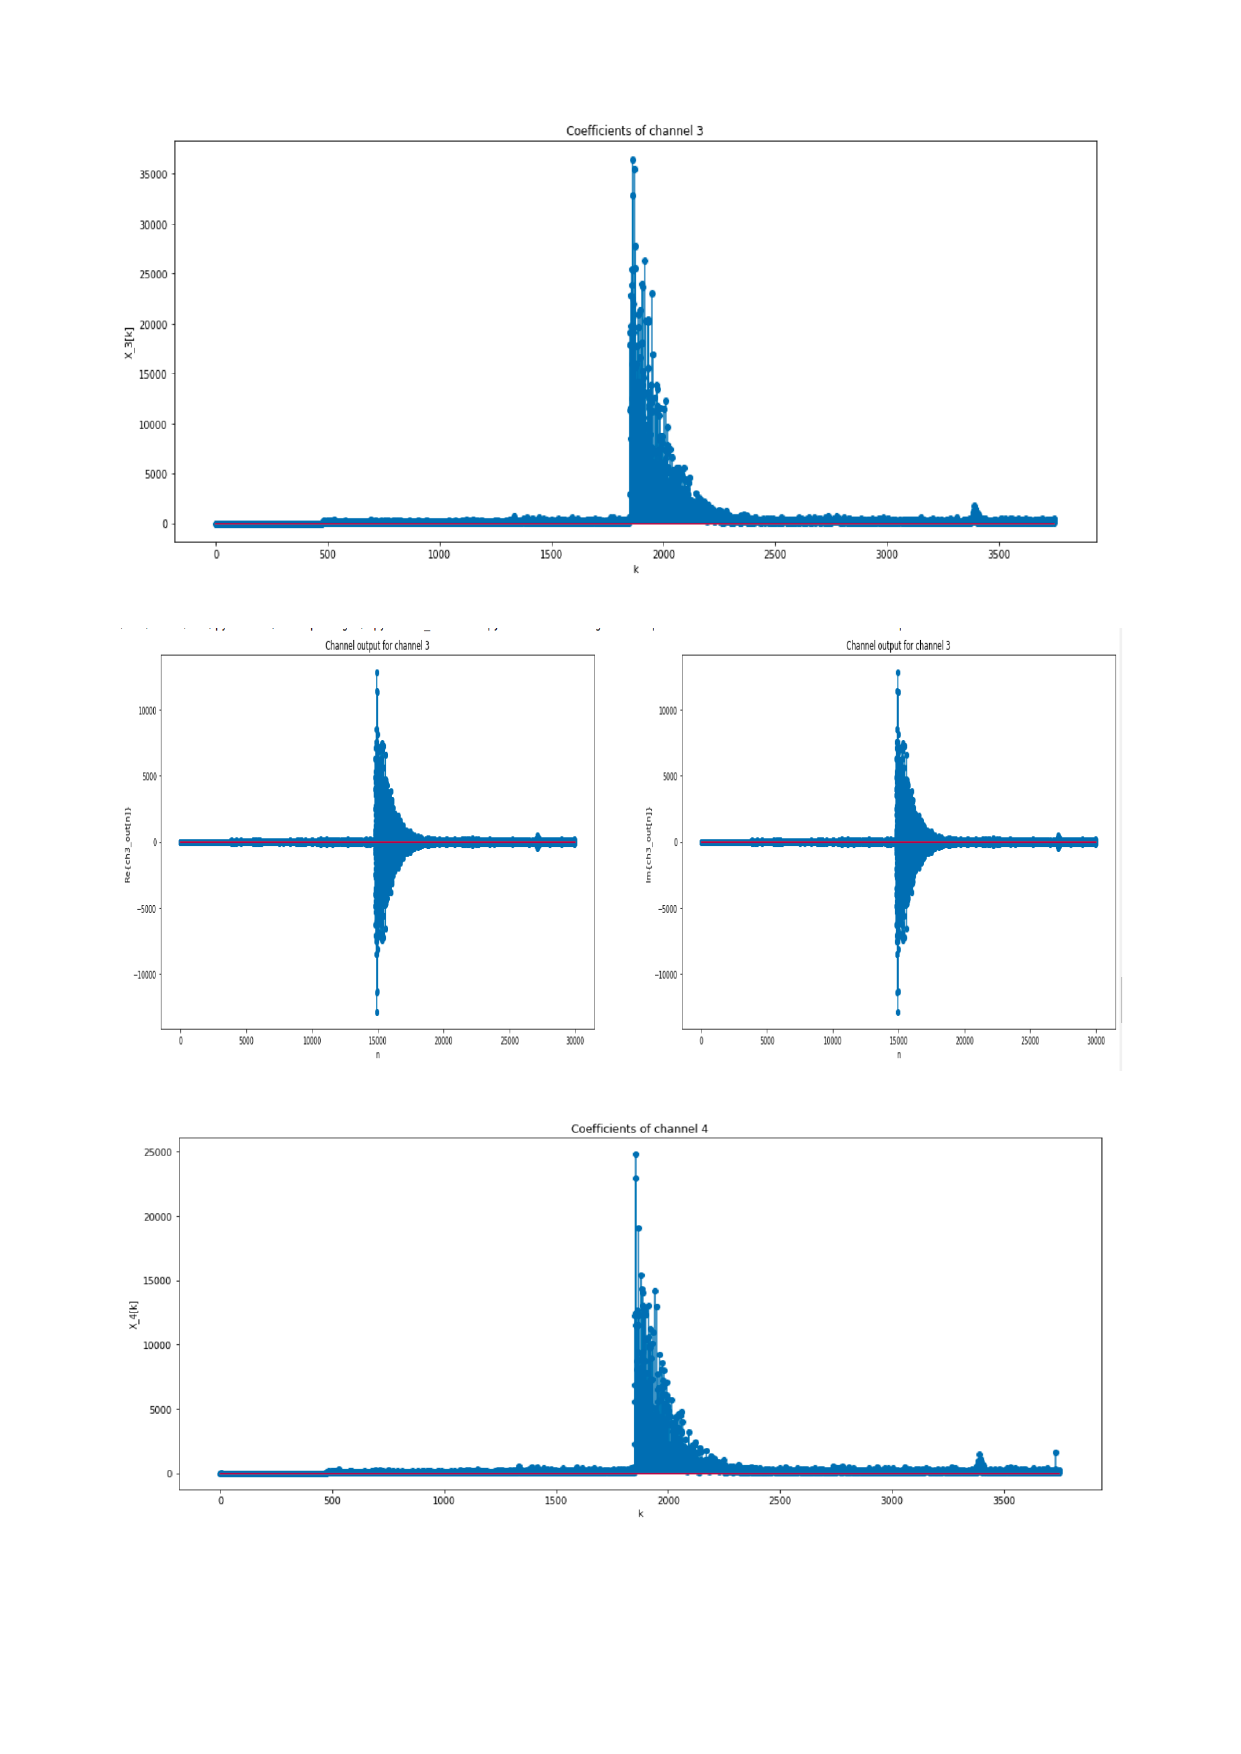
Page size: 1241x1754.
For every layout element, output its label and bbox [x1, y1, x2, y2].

picture [118, 628, 1123, 1071]
picture [118, 118, 1123, 582]
picture [118, 1117, 1123, 1524]
